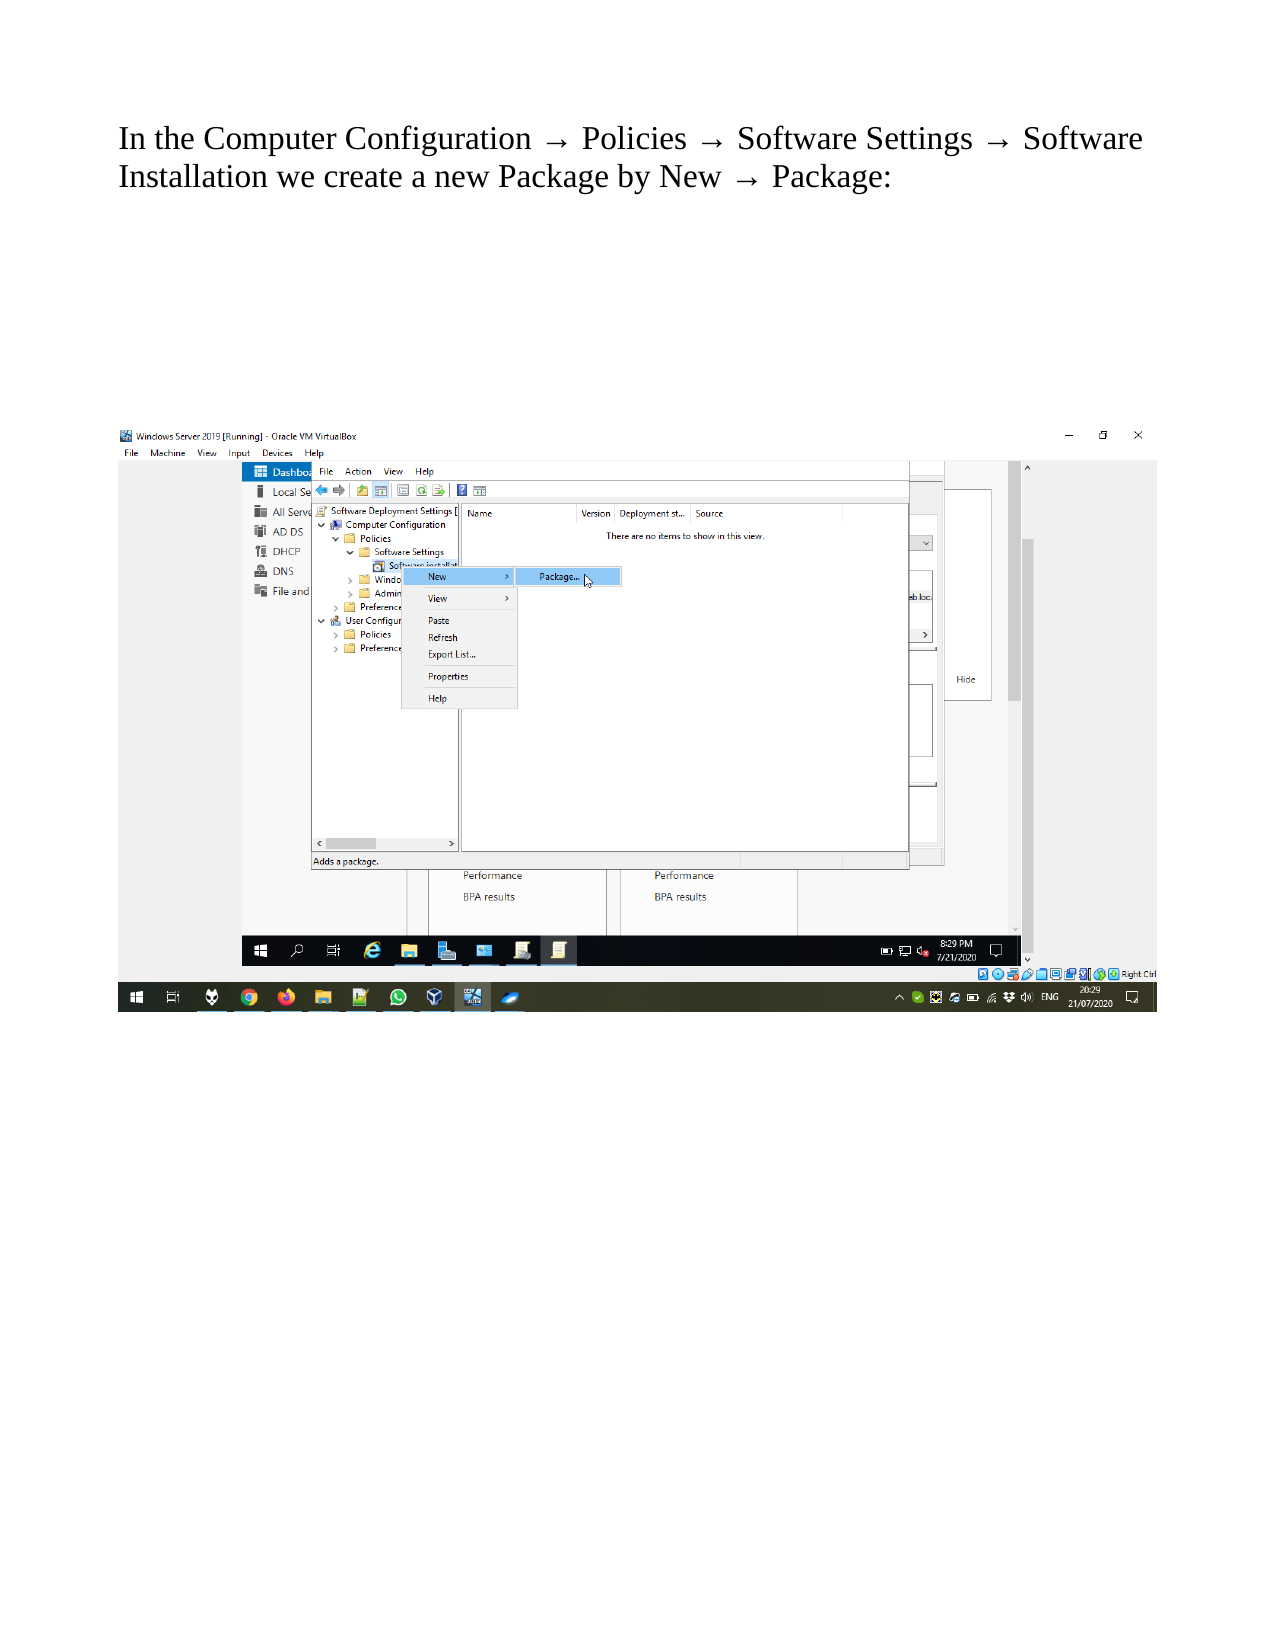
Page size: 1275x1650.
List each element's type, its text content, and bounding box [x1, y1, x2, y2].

text In the Computer Configuration → Policies → Software Settings → Software Installation we create a new Package by New → Package: [118, 118, 1157, 195]
picture [118, 427, 1157, 1012]
